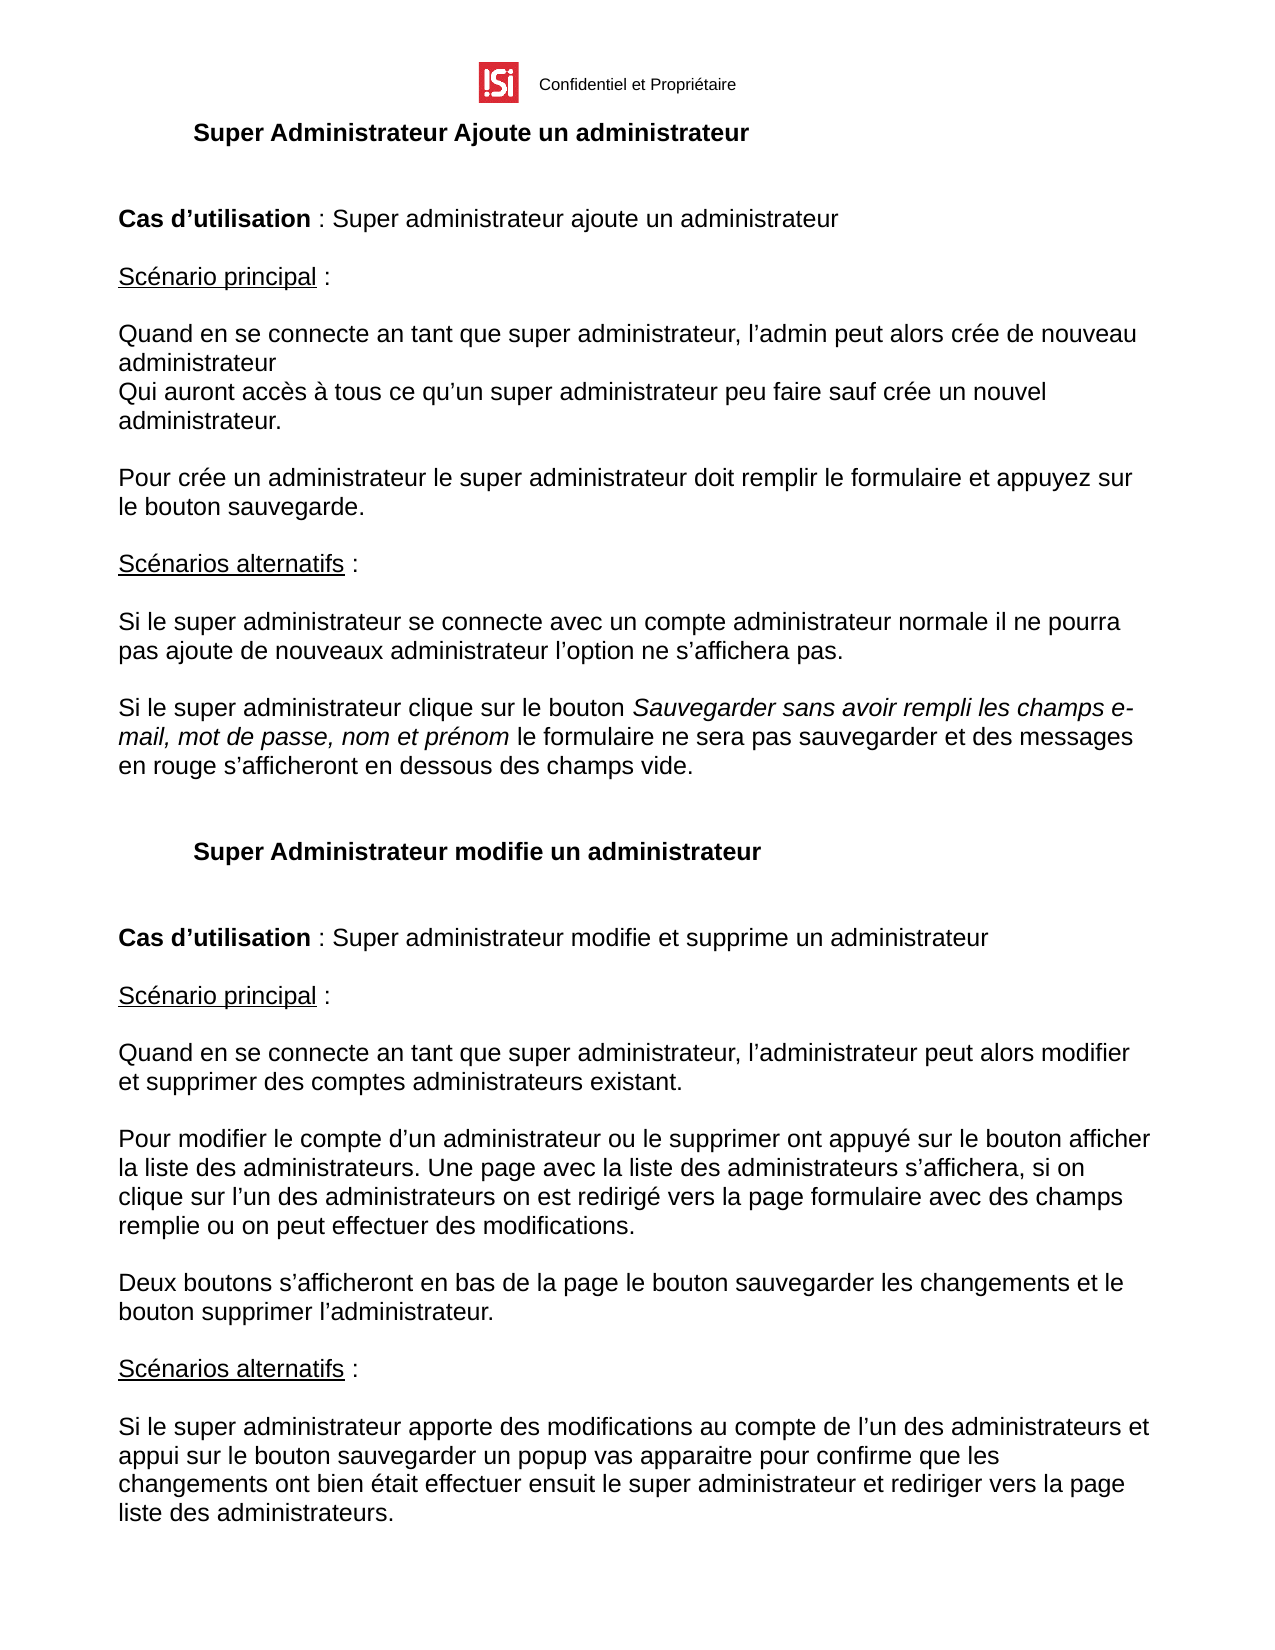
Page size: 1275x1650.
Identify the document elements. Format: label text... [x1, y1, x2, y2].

text Deux boutons s’afficheront en bas de la page le bouton sauvegarder les changements et le bouton supprimer l’administrateur. [118, 1268, 1157, 1326]
text Scénario principal : [118, 262, 1157, 291]
subtitle Super Administrateur modifie un administrateur [193, 837, 1157, 866]
subtitle Super Administrateur Ajoute un administrateur [193, 118, 1157, 147]
text Cas d’utilisation : Super administrateur modifie et supprime un administrateur [118, 923, 1157, 952]
text Qui auront accès à tous ce qu’un super administrateur peu faire sauf crée un nouvel administrateur. [118, 377, 1157, 434]
text Si le super administrateur clique sur le bouton Sauvegarder sans avoir rempli les champs e-mail, mot de passe, nom et prénom le formulaire ne sera pas sauvegarder et des messages en rouge s’afficheront en dessous des champs vide. [118, 693, 1157, 779]
text Si le super administrateur se connecte avec un compte administrateur normale il ne pourra pas ajoute de nouveaux administrateur l’option ne s’affichera pas. [118, 607, 1157, 664]
text Cas d’utilisation : Super administrateur ajoute un administrateur [118, 204, 1157, 233]
text Quand en se connecte an tant que super administrateur, l’administrateur peut alors modifier et supprimer des comptes administrateurs existant. [118, 1038, 1157, 1096]
text Scénarios alternatifs : [118, 549, 1157, 578]
text Pour modifier le compte d’un administrateur ou le supprimer ont appuyé sur le bouton afficher la liste des administrateurs. Une page avec la liste des administrateurs s’affichera, si on clique sur l’un des administrateurs on est redirigé vers la page formulaire avec des champs remplie ou on peut effectuer des modifications. [118, 1124, 1157, 1239]
text Scénario principal : [118, 981, 1157, 1009]
text Si le super administrateur apporte des modifications au compte de l’un des administrateurs et appui sur le bouton sauvegarder un popup vas apparaitre pour confirme que les changements ont bien était effectuer ensuit le super administrateur et rediriger vers la page liste des administrateurs. [118, 1412, 1157, 1527]
text Quand en se connecte an tant que super administrateur, l’admin peut alors crée de nouveau administrateur [118, 319, 1157, 377]
picture [478, 62, 519, 103]
text Scénarios alternatifs : [118, 1354, 1157, 1383]
text Pour crée un administrateur le super administrateur doit remplir le formulaire et appuyez sur le bouton sauvegarde. [118, 463, 1157, 521]
